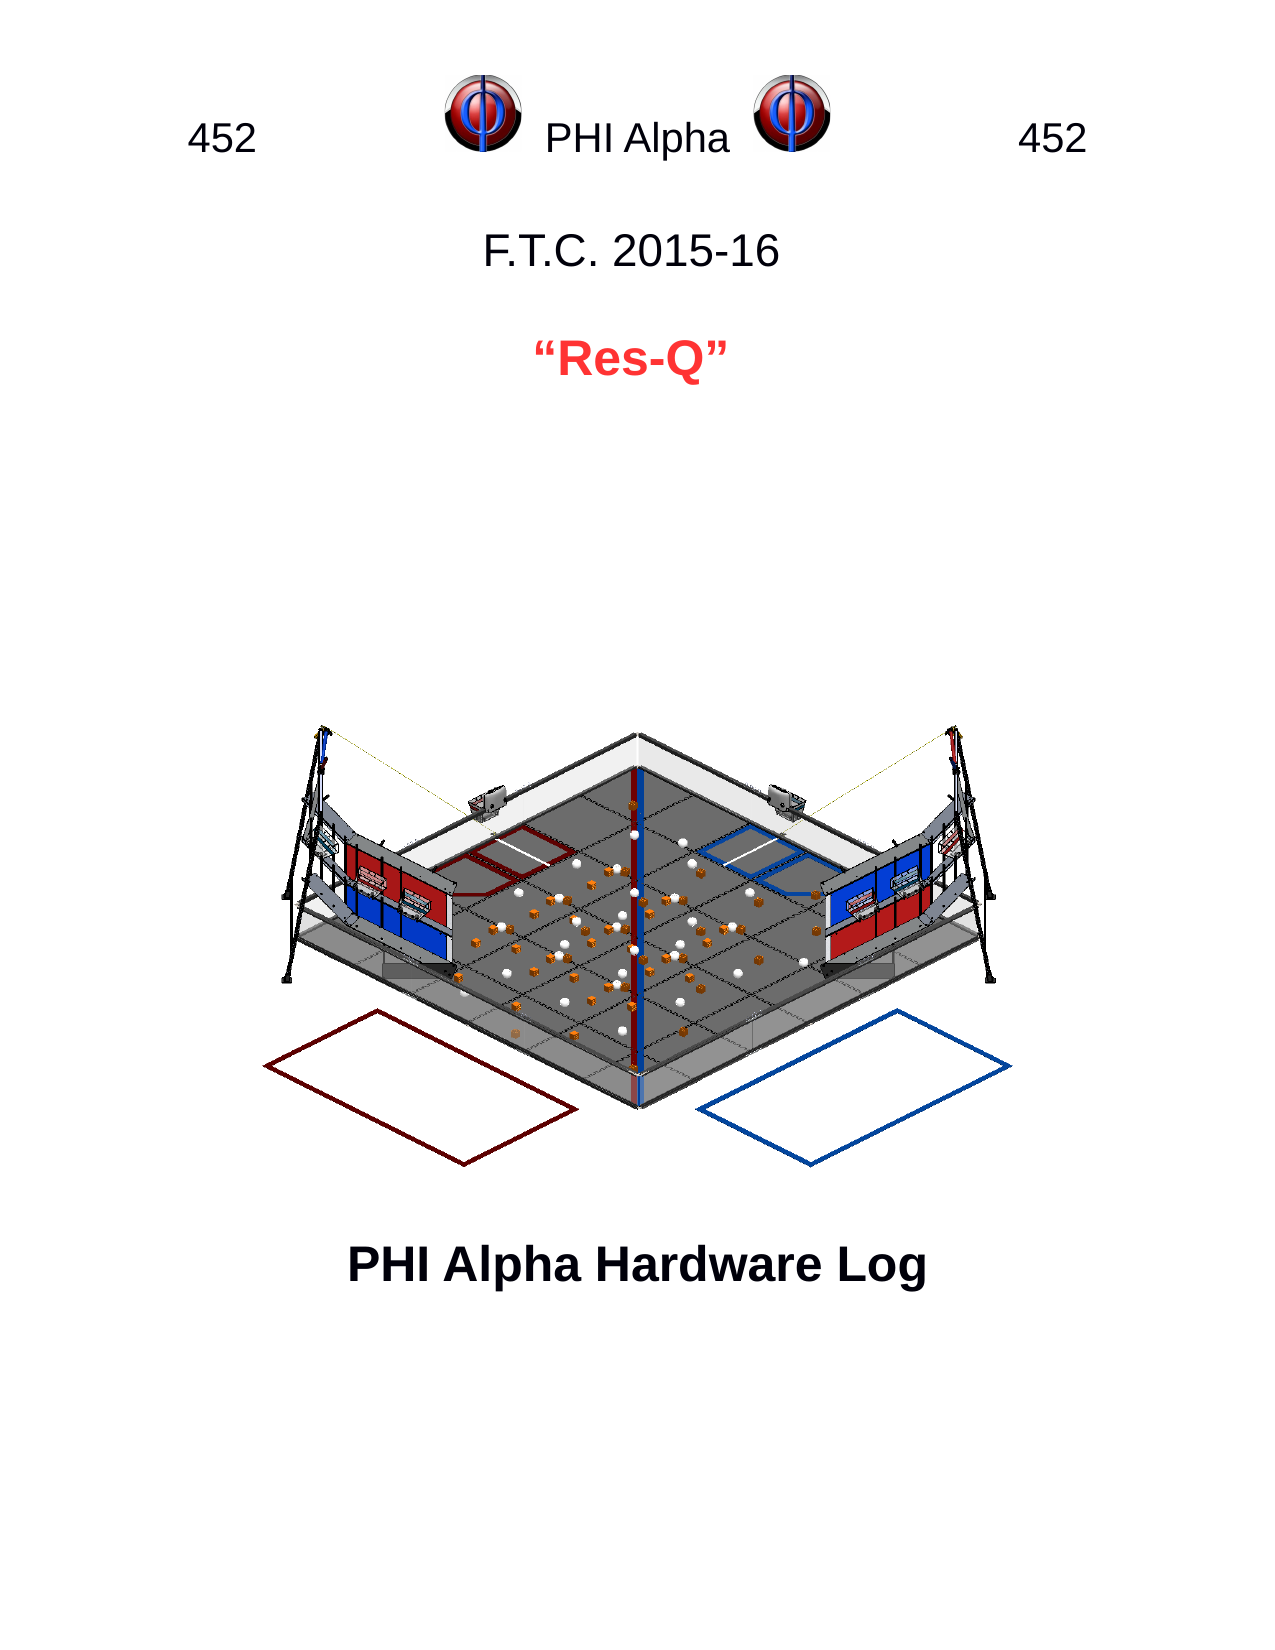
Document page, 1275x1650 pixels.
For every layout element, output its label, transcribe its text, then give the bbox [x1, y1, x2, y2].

picture [238, 670, 1037, 1185]
picture [753, 75, 831, 152]
text F.T.C. 2015-16 [150, 223, 1125, 276]
text “Res-Q” [150, 328, 1125, 386]
text PHI Alpha Hardware Log [150, 1234, 1125, 1292]
picture [444, 75, 522, 152]
